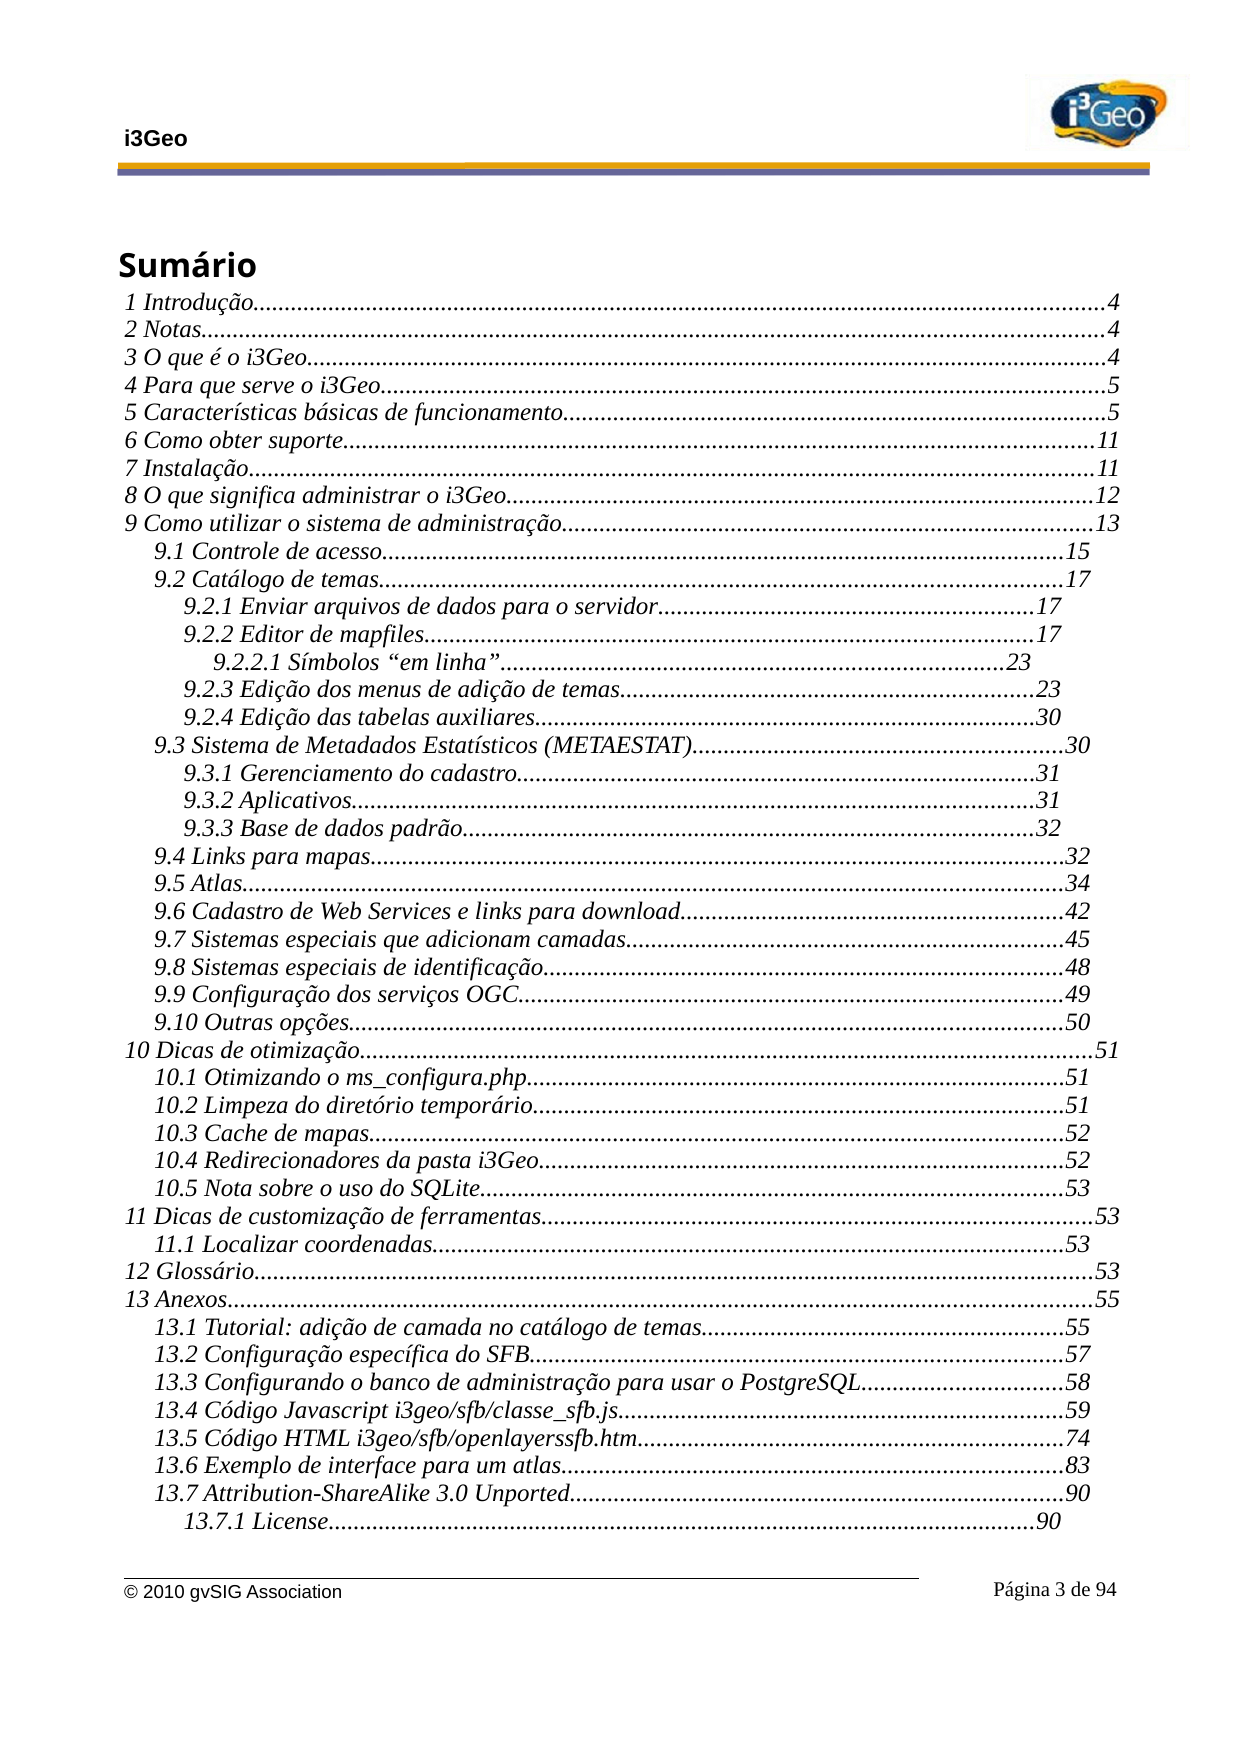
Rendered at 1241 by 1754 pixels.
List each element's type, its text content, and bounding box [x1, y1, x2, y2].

text 8 O que significa administrar o i3Geo 12 [118, 482, 1122, 509]
text 4 Para que serve o i3Geo 5 [118, 371, 1122, 398]
text 9.2.2.1 Símbolos “em linha” 23 [207, 648, 1122, 676]
text 12 Glossário 53 [118, 1257, 1122, 1285]
text 13.5 Código HTML i3geo/sfb/openlayerssfb.htm 74 [148, 1424, 1122, 1451]
text 9.7 Sistemas especiais que adicionam camadas 45 [148, 925, 1122, 953]
picture [1025, 74, 1191, 151]
text 13.3 Configurando o banco de administração para usar o PostgreSQL 58 [148, 1368, 1122, 1396]
text 9.4 Links para mapas 32 [148, 842, 1122, 869]
text 11.1 Localizar coordenadas 53 [148, 1230, 1122, 1257]
text 10.4 Redirecionadores da pasta i3Geo 52 [148, 1147, 1122, 1174]
text 10 Dicas de otimização 51 [118, 1036, 1122, 1063]
text 9.2 Catálogo de temas 17 [148, 565, 1122, 592]
text 9.8 Sistemas especiais de identificação 48 [148, 953, 1122, 980]
text 13.1 Tutorial: adição de camada no catálogo de temas 55 [148, 1313, 1122, 1341]
text 11 Dicas de customização de ferramentas 53 [118, 1202, 1122, 1230]
text 10.1 Otimizando o ms_configura.php 51 [148, 1063, 1122, 1091]
text 9.3 Sistema de Metadados Estatísticos (METAESTAT) 30 [148, 731, 1122, 759]
text 13.2 Configuração específica do SFB 57 [148, 1341, 1122, 1368]
text 9.5 Atlas 34 [148, 869, 1122, 897]
text 9.1 Controle de acesso 15 [148, 537, 1122, 565]
text 9.9 Configuração dos serviços OGC 49 [148, 980, 1122, 1008]
text 13.4 Código Javascript i3geo/sfb/classe_sfb.js 59 [148, 1396, 1122, 1424]
text 9.10 Outras opções 50 [148, 1008, 1122, 1036]
text 13 Anexos 55 [118, 1285, 1122, 1313]
text 6 Como obter suporte 11 [118, 426, 1122, 454]
text 2 Notas 4 [118, 315, 1122, 343]
text 9.3.2 Aplicativos 31 [177, 786, 1122, 814]
text 10.5 Nota sobre o uso do SQLite 53 [148, 1174, 1122, 1202]
text 9.2.4 Edição das tabelas auxiliares 30 [177, 703, 1122, 731]
text 10.3 Cache de mapas 52 [148, 1119, 1122, 1147]
subtitle Sumário [118, 242, 1122, 288]
text 9.2.1 Enviar arquivos de dados para o servidor 17 [177, 592, 1122, 620]
text 7 Instalação 11 [118, 454, 1122, 482]
text 9.2.3 Edição dos menus de adição de temas 23 [177, 676, 1122, 703]
text 5 Características básicas de funcionamento 5 [118, 398, 1122, 426]
text 9.2.2 Editor de mapfiles 17 [177, 620, 1122, 648]
text 9 Como utilizar o sistema de administração 13 [118, 509, 1122, 537]
text 9.3.3 Base de dados padrão 32 [177, 814, 1122, 842]
text 1 Introdução 4 [118, 288, 1122, 315]
text 13.7.1 License 90 [177, 1507, 1122, 1534]
text 9.6 Cadastro de Web Services e links para download 42 [148, 897, 1122, 925]
text 9.3.1 Gerenciamento do cadastro 31 [177, 759, 1122, 786]
text 10.2 Limpeza do diretório temporário 51 [148, 1091, 1122, 1119]
text 13.7 Attribution-ShareAlike 3.0 Unported 90 [148, 1479, 1122, 1507]
text 13.6 Exemplo de interface para um atlas 83 [148, 1451, 1122, 1479]
text 3 O que é o i3Geo 4 [118, 343, 1122, 371]
